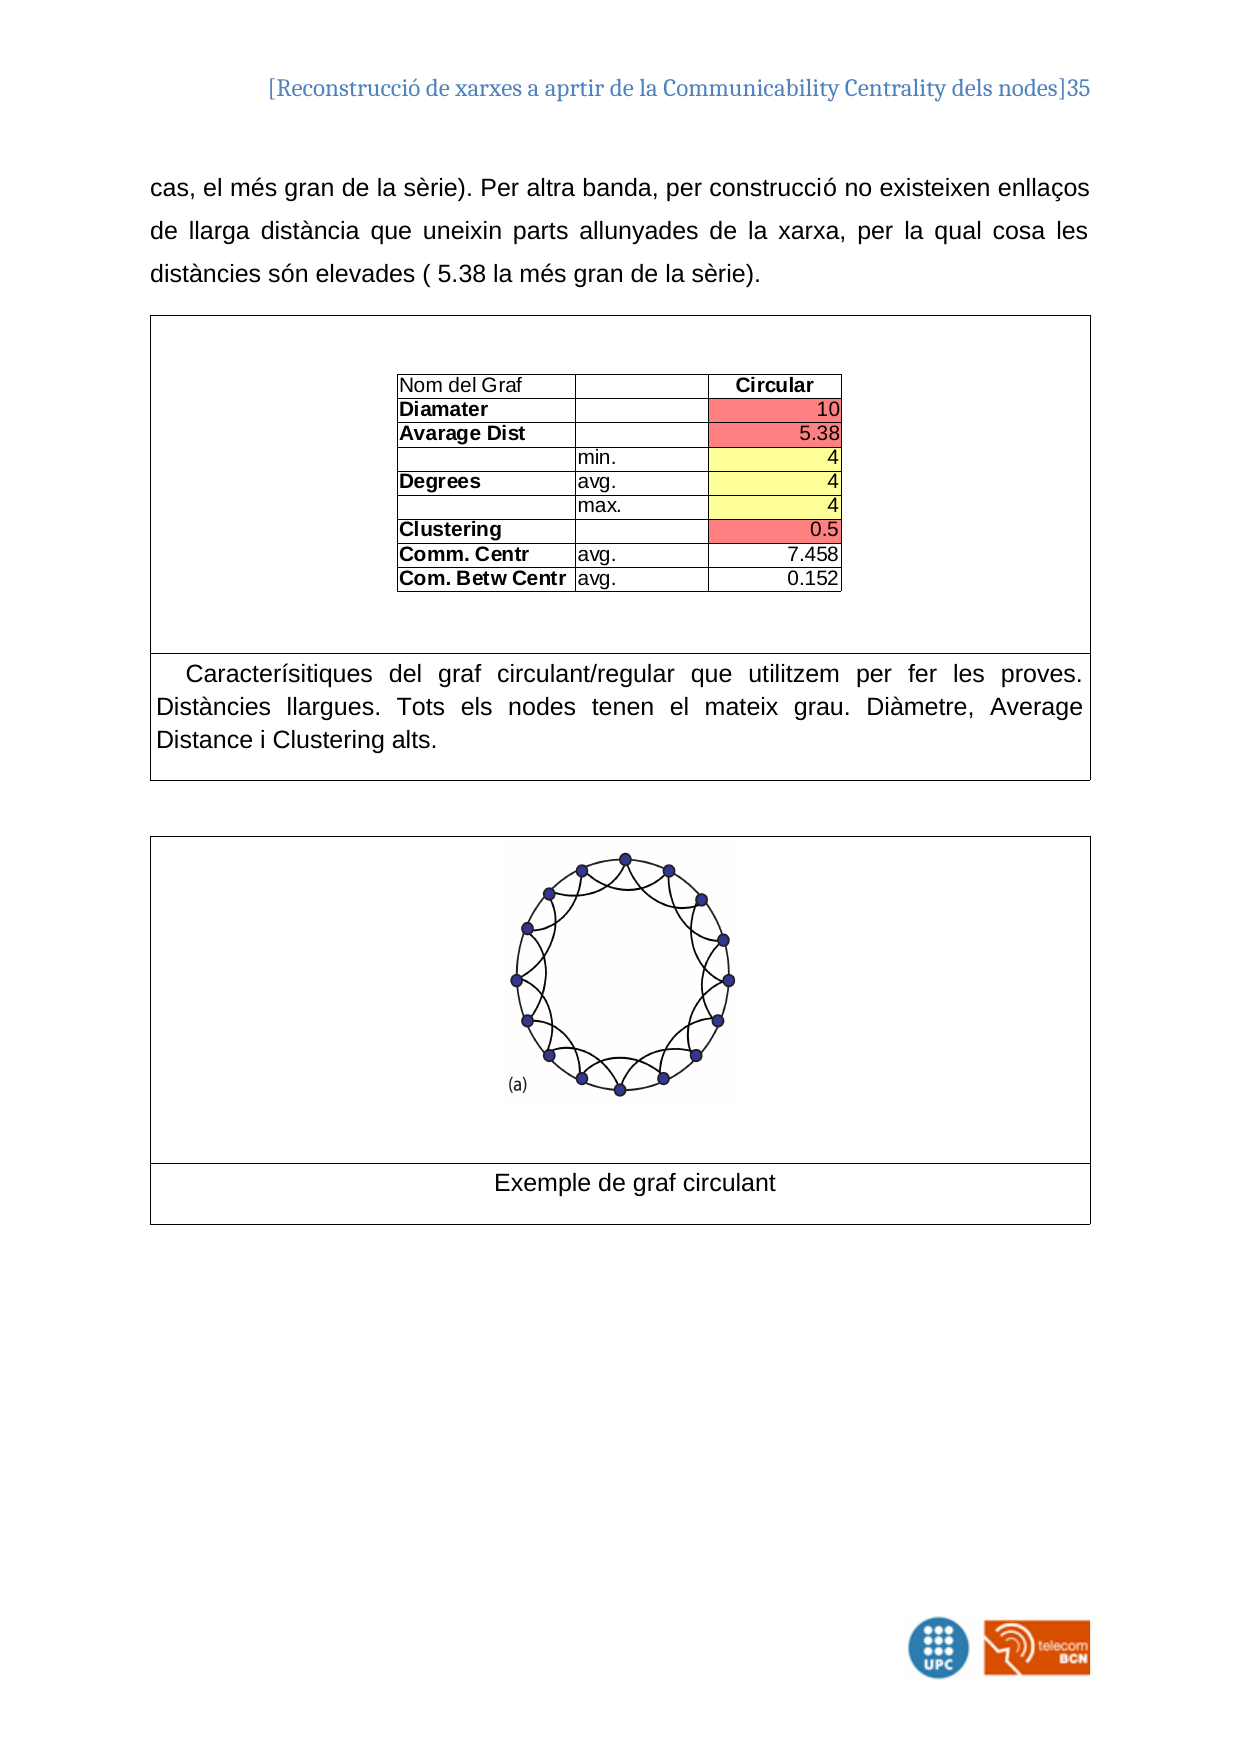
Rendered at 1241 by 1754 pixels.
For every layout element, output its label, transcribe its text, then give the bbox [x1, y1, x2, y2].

table_header [151, 316, 1090, 653]
text cas, el més gran de la sèrie). Per altra banda, per construcció no existeixen enllaços de llarga distància que uneixin parts allunyades de la xarxa, per la qual cosa les distàncies són elevades ( 5.38 la més gran de la sèrie). [150, 173, 1090, 288]
picture [904, 1614, 1091, 1681]
table_cell Exemple de graf circulant [151, 1164, 1090, 1224]
table_cell Caracterísitiques del graf circulant/regular que utilitzem per fer les proves. Distàncies llargues. Tots els nodes tenen el mateix grau. Diàmetre, Average Distance i Clustering alts. [151, 654, 1090, 780]
table_header [151, 837, 1090, 1162]
picture [500, 841, 741, 1103]
